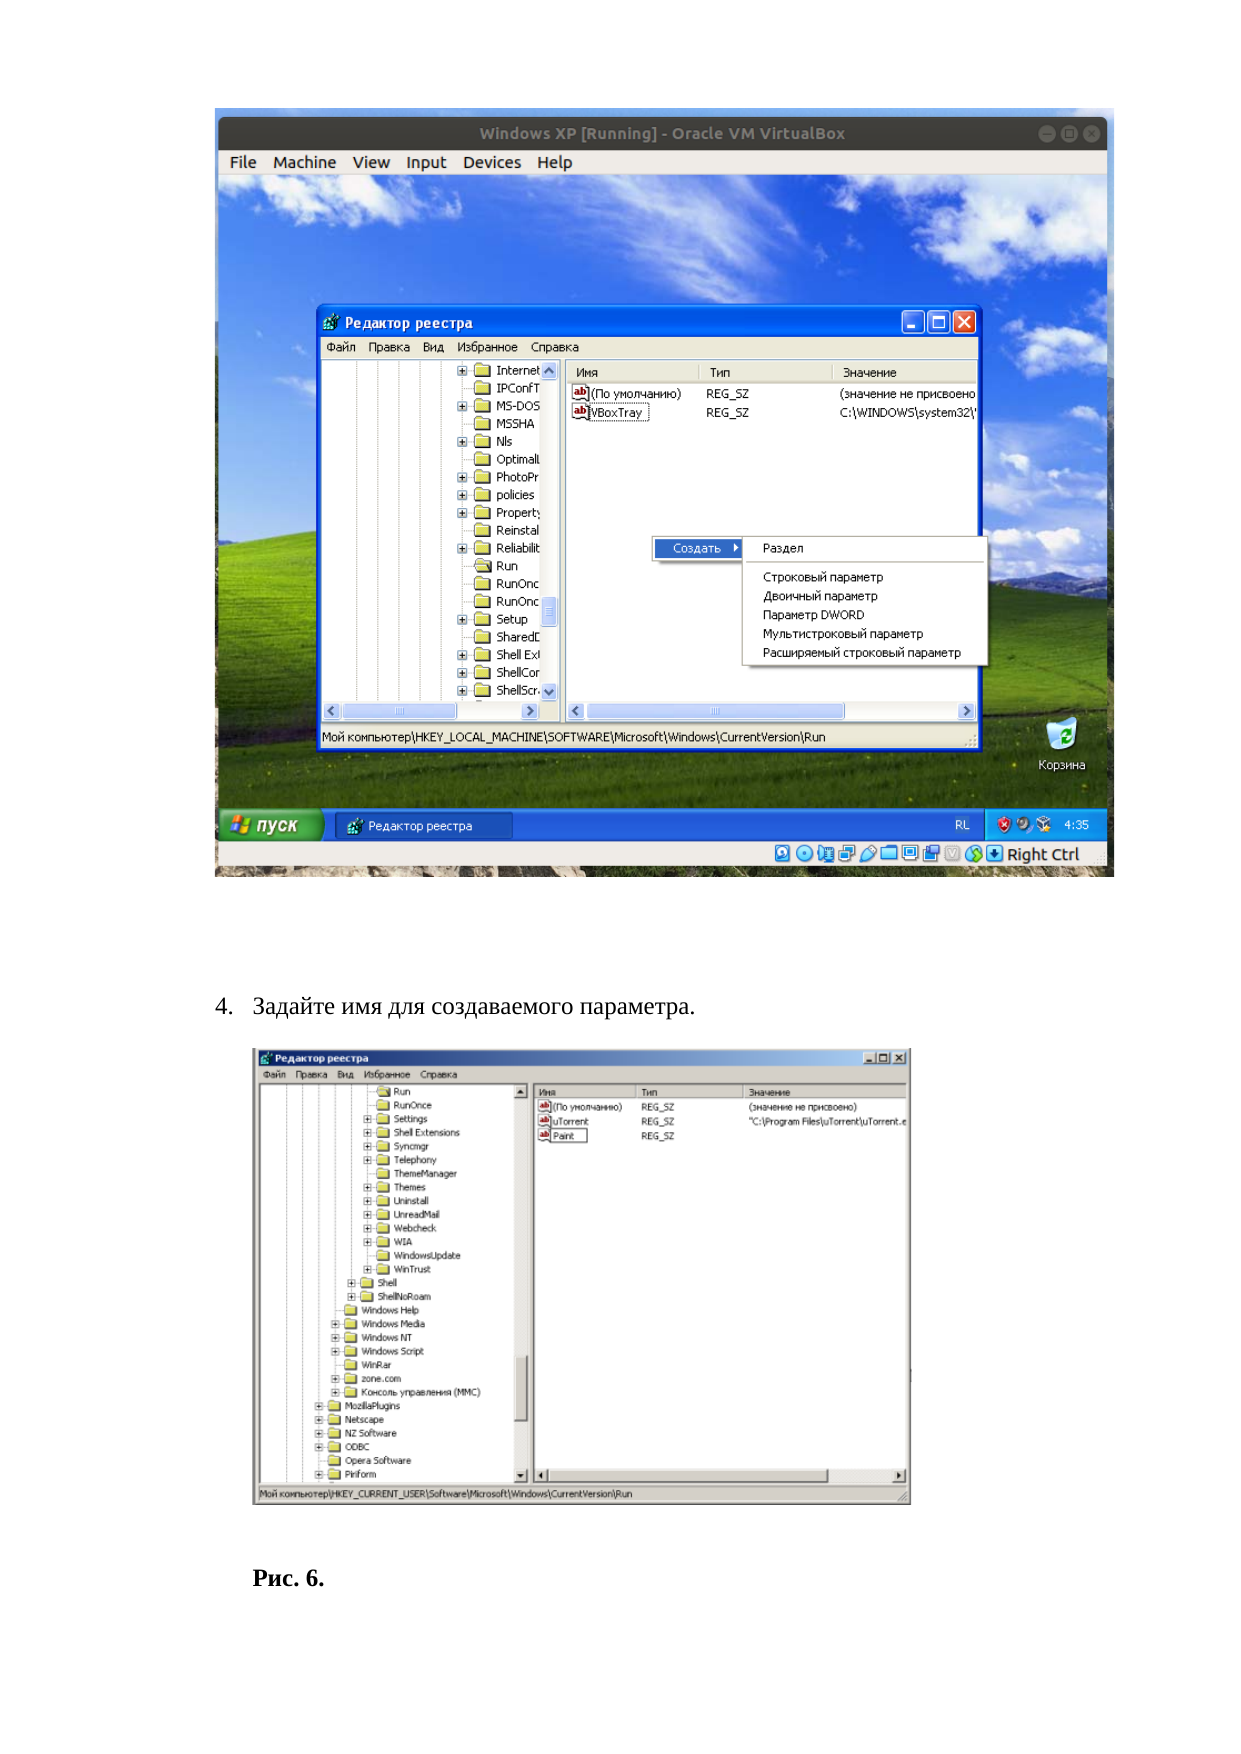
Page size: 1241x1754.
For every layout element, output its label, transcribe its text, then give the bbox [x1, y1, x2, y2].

list Задайте имя для создаваемого параметра. [215, 991, 1152, 1020]
text Рис. 6. [252, 1534, 1152, 1592]
picture [214, 108, 1115, 877]
picture [252, 1048, 912, 1505]
